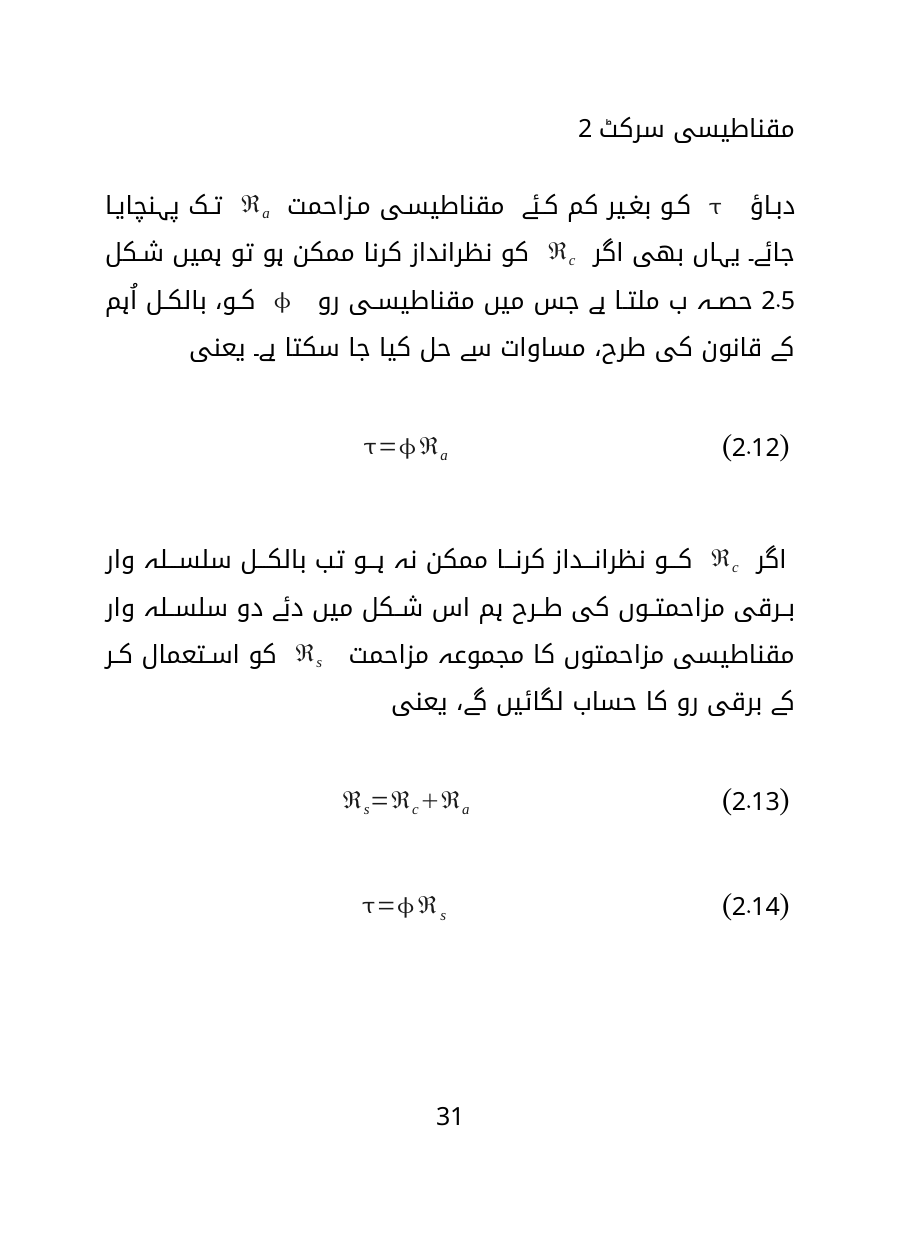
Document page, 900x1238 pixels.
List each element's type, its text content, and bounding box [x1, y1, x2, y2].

table_header (2.12) [699, 419, 795, 490]
table_header (2.14) [694, 878, 795, 949]
table_header [105, 878, 694, 949]
text یہاں بھی کوشش یہی ہے کہ کسی طرح مقناطیسی دباؤ کو بغیر کم کئے مقناطیسی مزاحمتتک پہنچایا جائے۔ یہاں بھی اگرکو نظرانداز کرنا ممکن ہو تو ہمیں شکل 2.5 حصہ ب ملتا ہے جس میں مقناطیسی رو کو، بالکل اُہم کے قانون کی طرح، مساوات سے حل کیا جا سکتا ہے۔ یعنی [105, 182, 795, 372]
table_header [105, 773, 697, 844]
table_header [105, 419, 699, 490]
table_header (2.13) [697, 773, 795, 844]
text اگرکو نظرانداز کرنا ممکن نہ ہو تب بالکل سلسلہ وار برقی مزاحمتوں کی طرح ہم اس شکل میں دئے دو سلسلہ وار مقناطیسی مزاحمتوں کا مجموعہ مزاحمت کو استعمال کر کے برقی رو کا حساب لگائیں گے، یعنی [105, 536, 795, 726]
